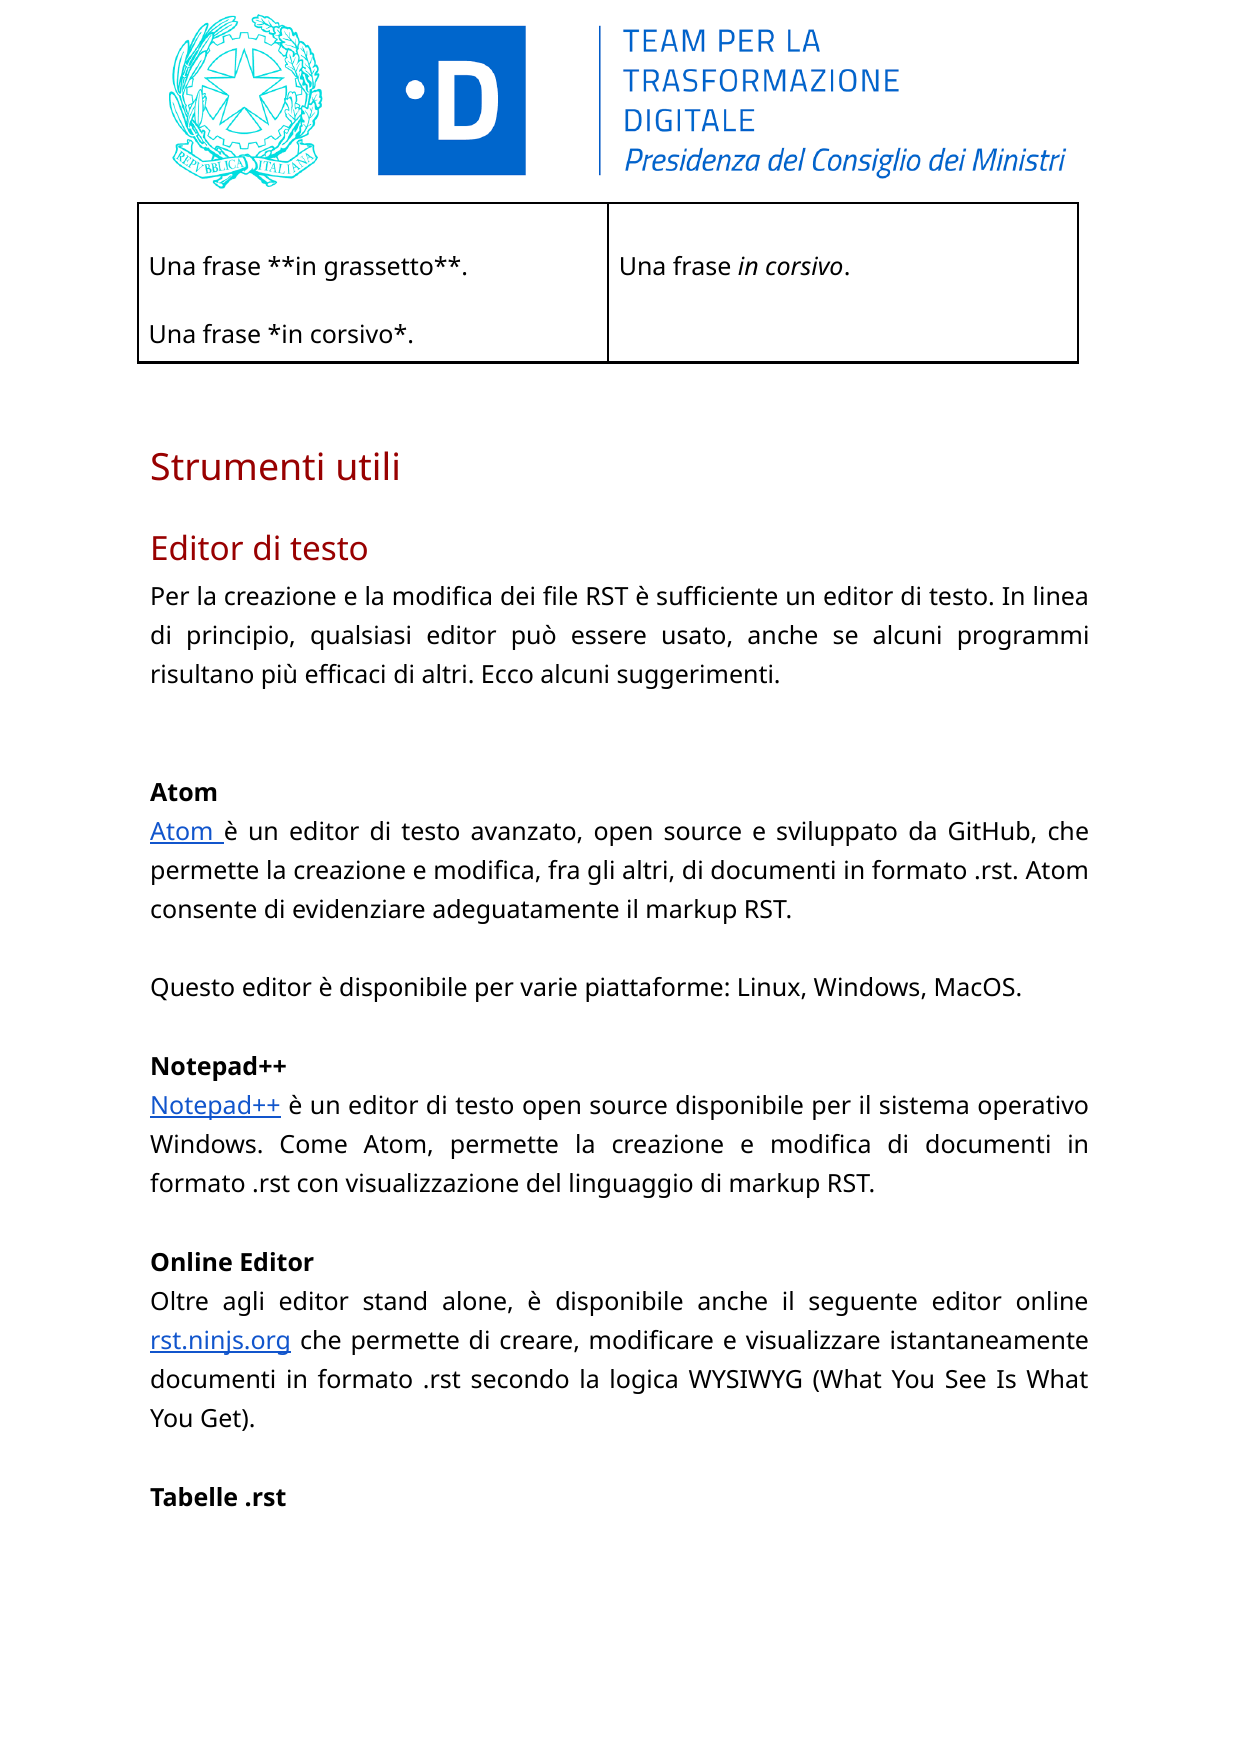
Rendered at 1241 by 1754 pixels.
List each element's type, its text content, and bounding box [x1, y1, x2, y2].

text Atom è un editor di testo avanzato, open source e sviluppato da GitHub, che permette la creazione e modifica, fra gli altri, di documenti in formato .rst. Atom consente di evidenziare adeguatamente il markup RST. [150, 813, 1090, 926]
text Per la creazione e la modifica dei file RST è sufficiente un editor di testo. In linea di principio, qualsiasi editor può essere usato, anche se alcuni programmi risultano più efficaci di altri. Ecco alcuni suggerimenti. [150, 578, 1090, 691]
text Questo editor è disponibile per varie piattaforme: Linux, Windows, MacOS. [150, 970, 1090, 1004]
text Online Editor [150, 1244, 1090, 1278]
text Oltre agli editor stand alone, è disponibile anche il seguente editor online rst.ninjs.org che permette di creare, modificare e visualizzare istantaneamente documenti in formato .rst secondo la logica WYSIWYG (What You See Is What You Get). [150, 1283, 1090, 1435]
subtitle Strumenti utili [150, 440, 1090, 491]
text Notepad++ [150, 1048, 1090, 1082]
table_cell Una frase in corsivo. [609, 204, 1077, 361]
subtitle Editor di testo [150, 524, 1090, 570]
text Tabelle .rst [150, 1479, 1090, 1513]
picture [150, 0, 1091, 203]
text Atom [150, 774, 1090, 808]
table_cell Una frase **in grassetto**. Una frase *in corsivo*. [139, 204, 607, 361]
text Notepad++ è un editor di testo open source disponibile per il sistema operativo Windows. Come Atom, permette la creazione e modifica di documenti in formato .rst con visualizzazione del linguaggio di markup RST. [150, 1087, 1090, 1200]
